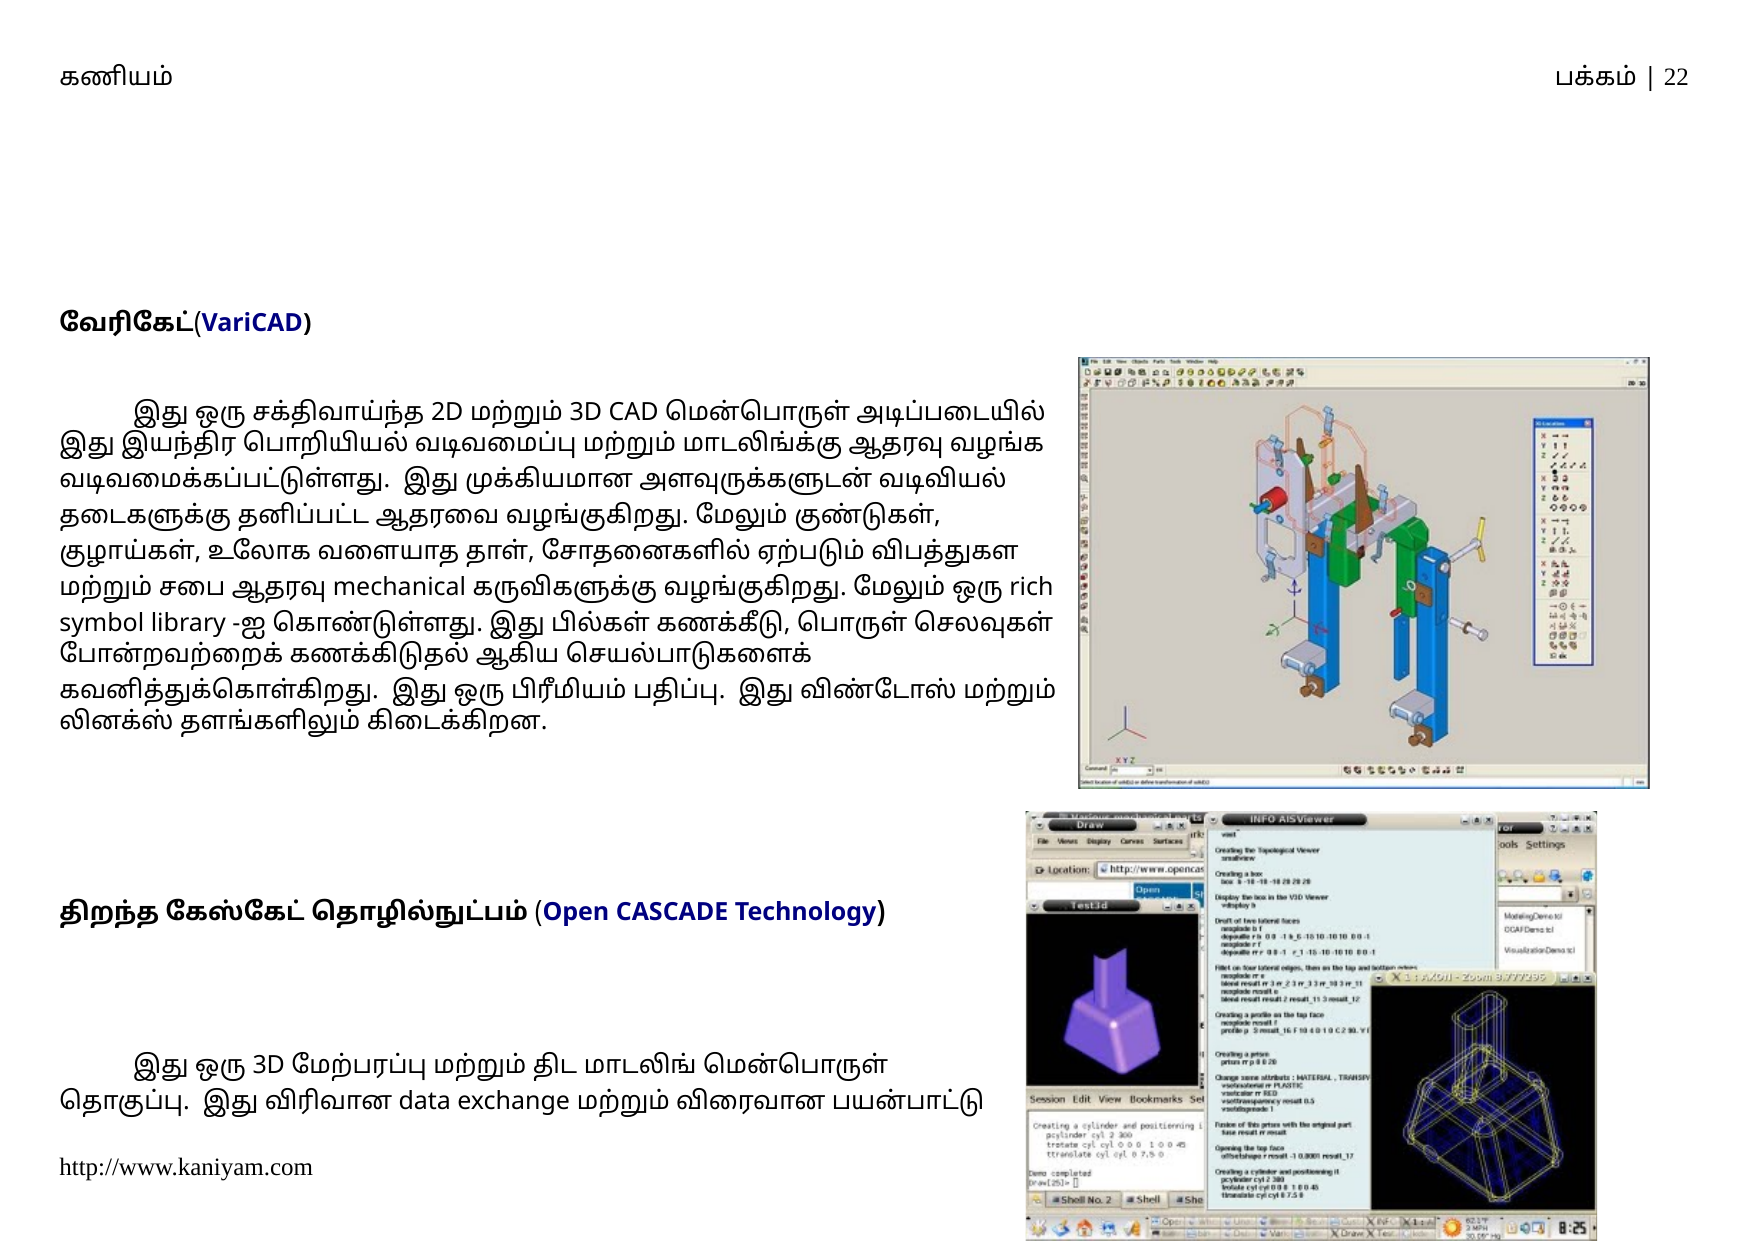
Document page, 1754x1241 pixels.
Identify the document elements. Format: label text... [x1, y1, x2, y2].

picture [1078, 357, 1650, 789]
picture [1025, 811, 1598, 1241]
text [1598, 894, 1695, 931]
text [1598, 1051, 1695, 1118]
text [1650, 398, 1695, 739]
text இது ஒரு 3D மேற்பரப்பு மற்றும் திட மாடலிங் மென்பொருள் தொகுப்பு. இது விரிவான data exchange மற்றும் விரைவான பயன்பாட்டு [59, 1051, 1025, 1118]
text இது ஒரு சக்திவாய்ந்த 2D மற்றும் 3D CAD மென்பொருள் அடிப்படையில் இது இயந்திர பொறியியல் வடிவமைப்பு மற்றும் மாடலிங்க்கு ஆதரவு வழங்க வடிவமைக்கப்பட்டுள்ளது. இது முக்கியமான அளவுருக்களுடன் வடிவியல் தடைகளுக்கு தனிப்பட்ட ஆதரவை வழங்குகிறது. மேலும் குண்டுகள், குழாய்கள், உலோக வளையாத தாள், சோதனைகளில் ஏற்படும் விபத்துகள மற்றும் சபை ஆதரவு mechanical கருவிகளுக்கு வழங்குகிறது. மேலும் ஒரு rich symbol library -ஐ கொண்டுள்ளது. இது பில்கள் கணக்கீடு, பொருள் செலவுகள் போன்றவற்றைக் கணக்கிடுதல் ஆகிய செயல்பாடுகளைக் கவனித்துக்கொள்கிறது. இது ஒரு பிரீமியம் பதிப்பு. இது விண்டோஸ் மற்றும் லினக்ஸ் தளங்களிலும் கிடைக்கிறன. [59, 398, 1078, 739]
text திறந்த கேஸ்கேட் தொழில்நுட்பம் (Open CASCADE Technology) [59, 894, 1025, 931]
text வேரிகேட்(VariCAD) [59, 305, 1695, 341]
